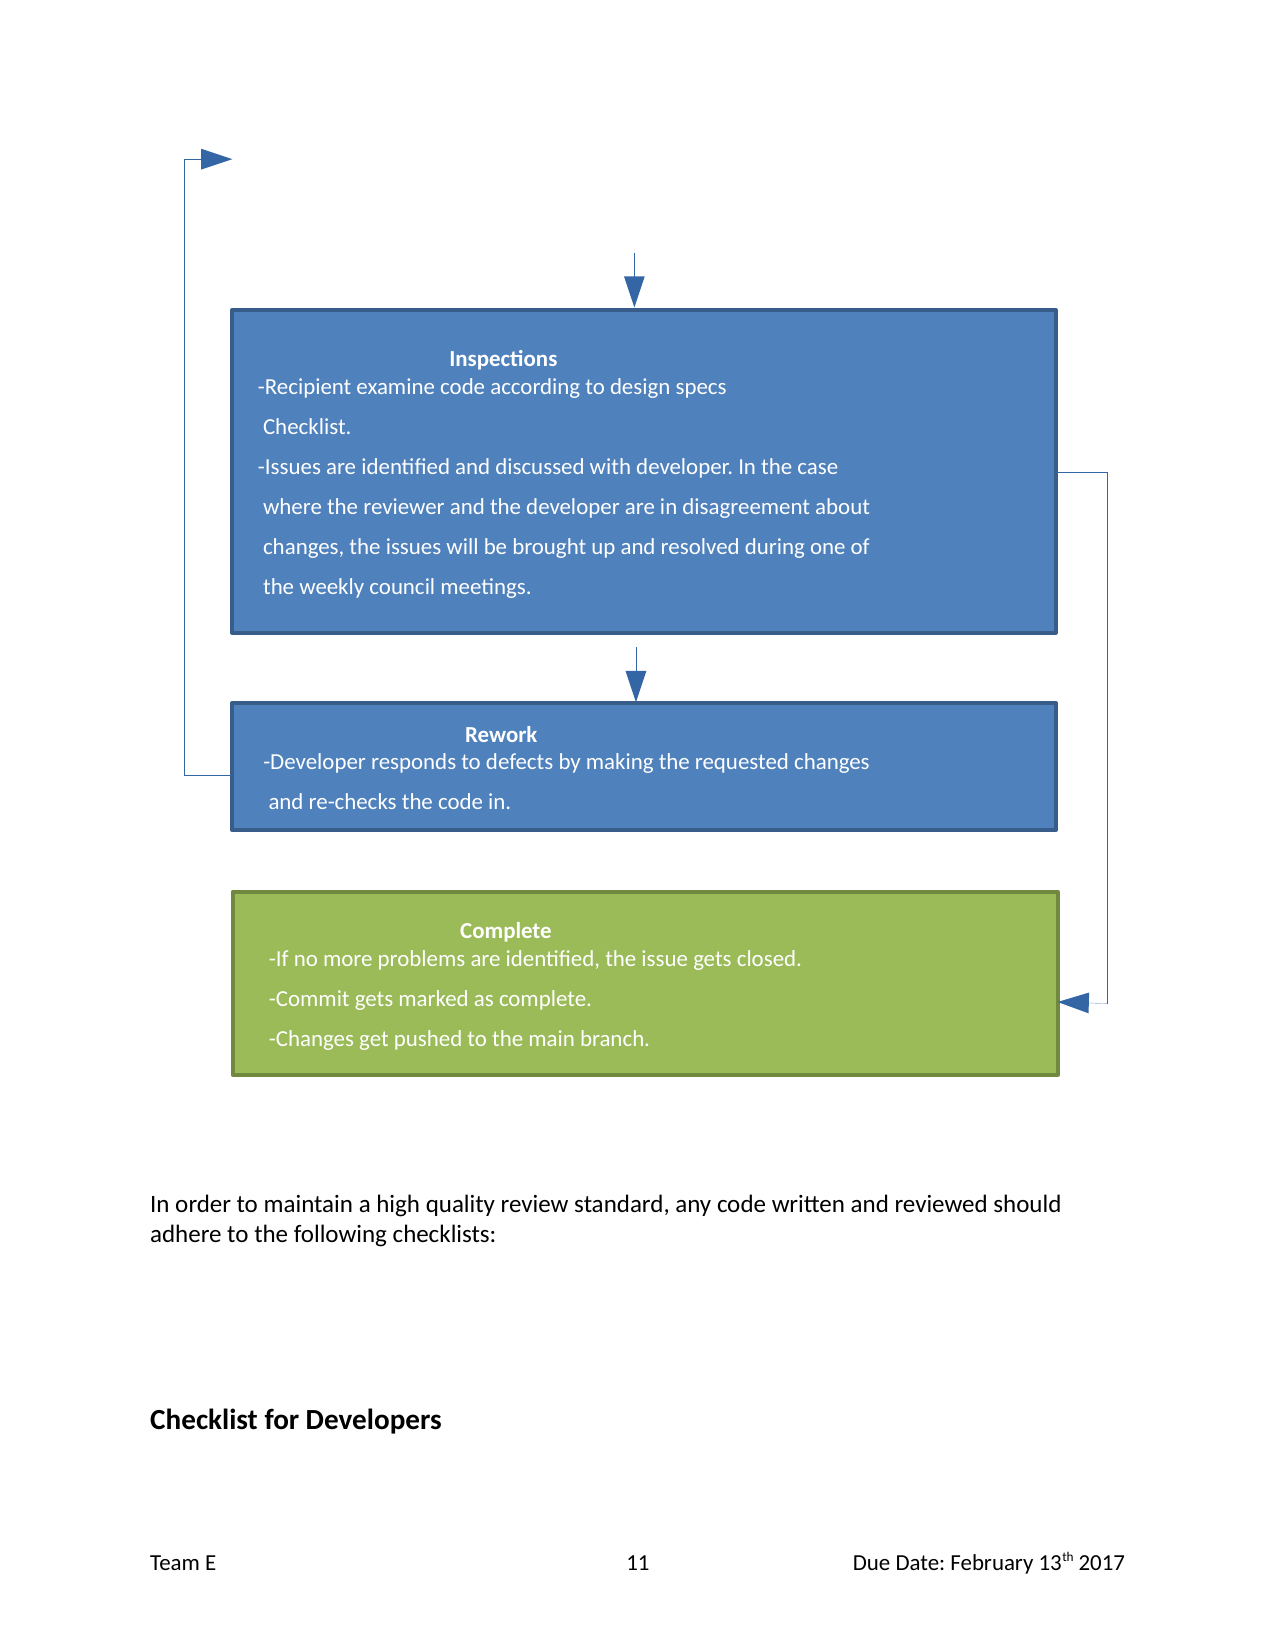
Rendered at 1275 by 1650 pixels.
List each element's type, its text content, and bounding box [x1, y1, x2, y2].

text In order to maintain a high quality review standard, any code written and reviewed should adhere to the following checklists: [150, 1188, 1125, 1249]
text Checklist for Developers [150, 1401, 1125, 1437]
